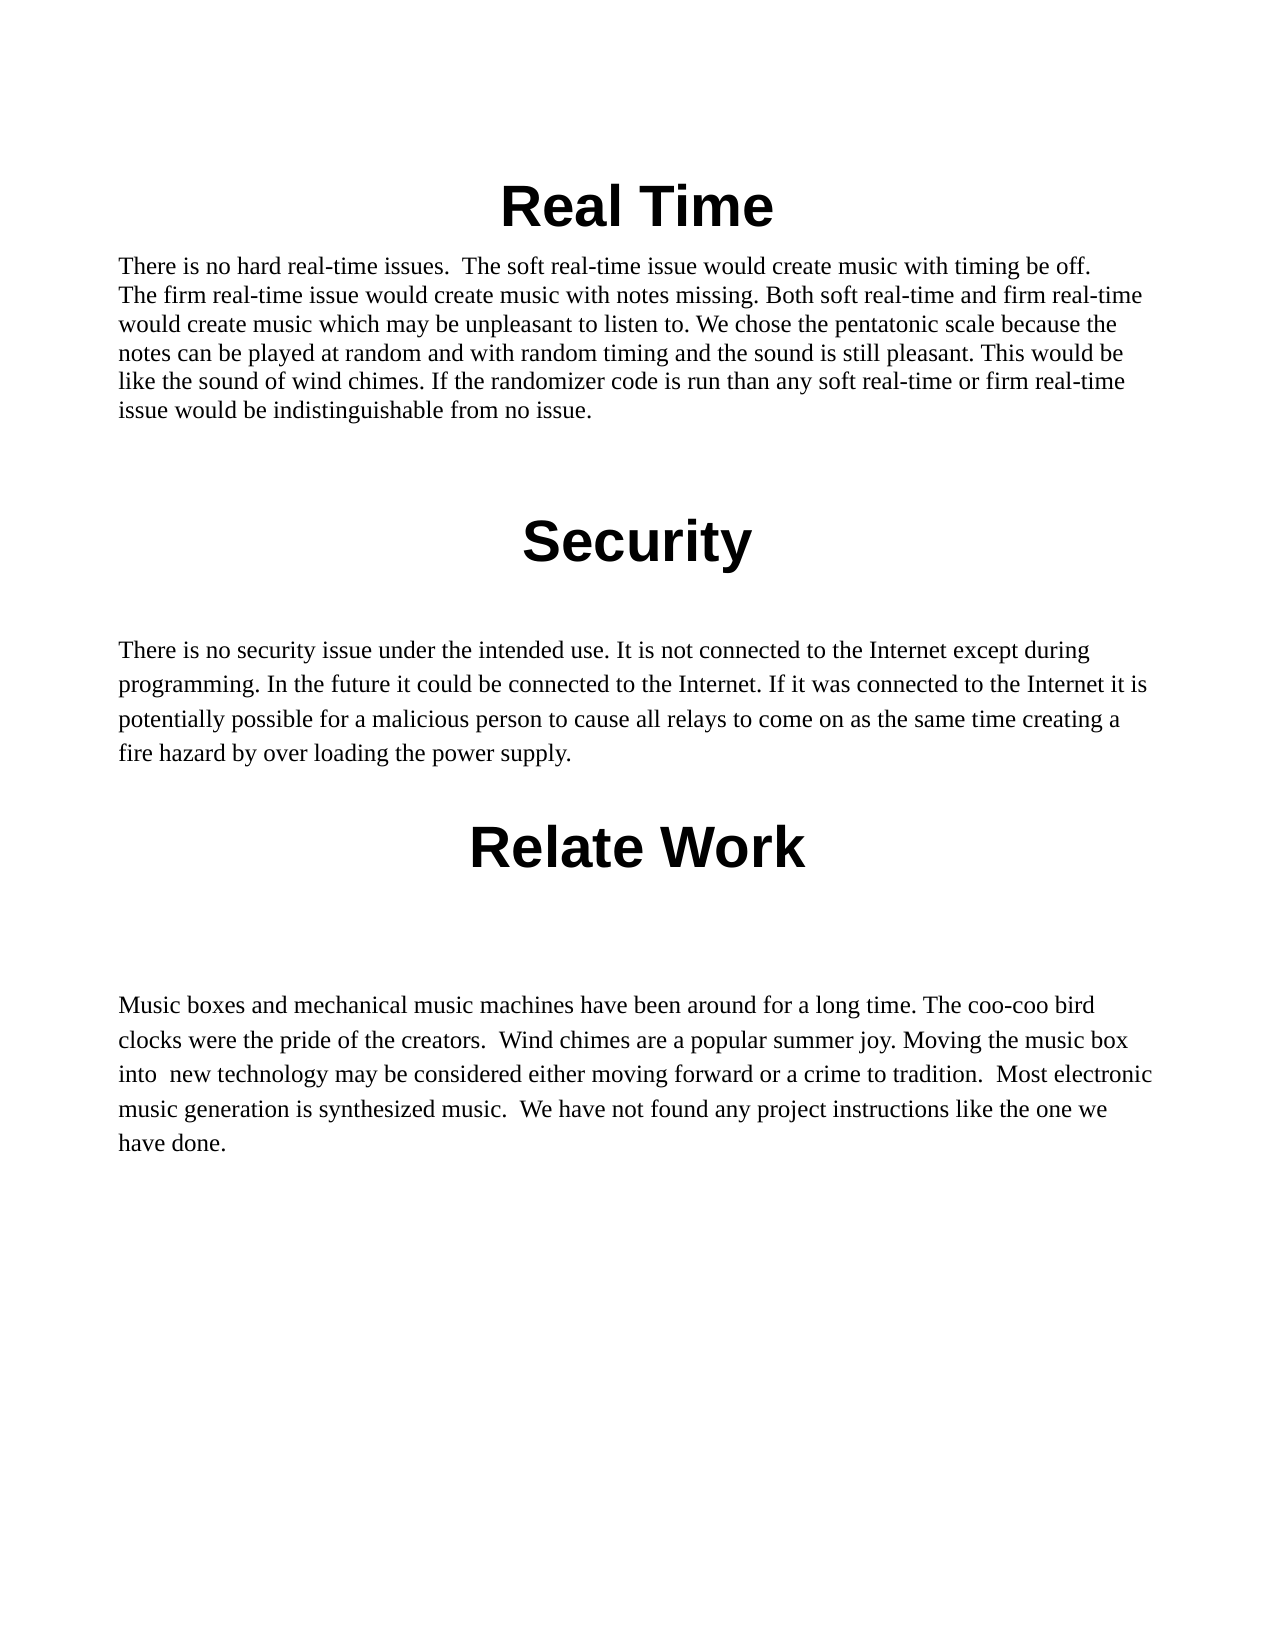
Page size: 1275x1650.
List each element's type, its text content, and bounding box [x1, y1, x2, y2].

text Music boxes and mechanical music machines have been around for a long time. The coo-coo bird clocks were the pride of the creators. Wind chimes are a popular summer joy. Moving the music box into new technology may be considered either moving forward or a crime to tradition. Most electronic music generation is synthesized music. We have not found any project instructions like the one we have done. [118, 990, 1157, 1157]
text There is no hard real-time issues. The soft real-time issue would create music with timing be off. The firm real-time issue would create music with notes missing. Both soft real-time and firm real-time would create music which may be unpleasant to listen to. We chose the pentatonic scale because the notes can be played at random and with random timing and the sound is still pleasant. This would be like the sound of wind chimes. If the randomizer code is run than any soft real-time or firm real-time issue would be indistinguishable from no issue. [118, 251, 1157, 424]
title Security [118, 506, 1157, 573]
title Real Time [118, 172, 1157, 239]
text There is no security issue under the intended use. It is not connected to the Internet except during programming. In the future it could be connected to the Internet. If it was connected to the Internet it is potentially possible for a malicious person to cause all relays to come on as the same time creating a fire hazard by over loading the power supply. [118, 635, 1157, 767]
title Relate Work [118, 813, 1157, 880]
